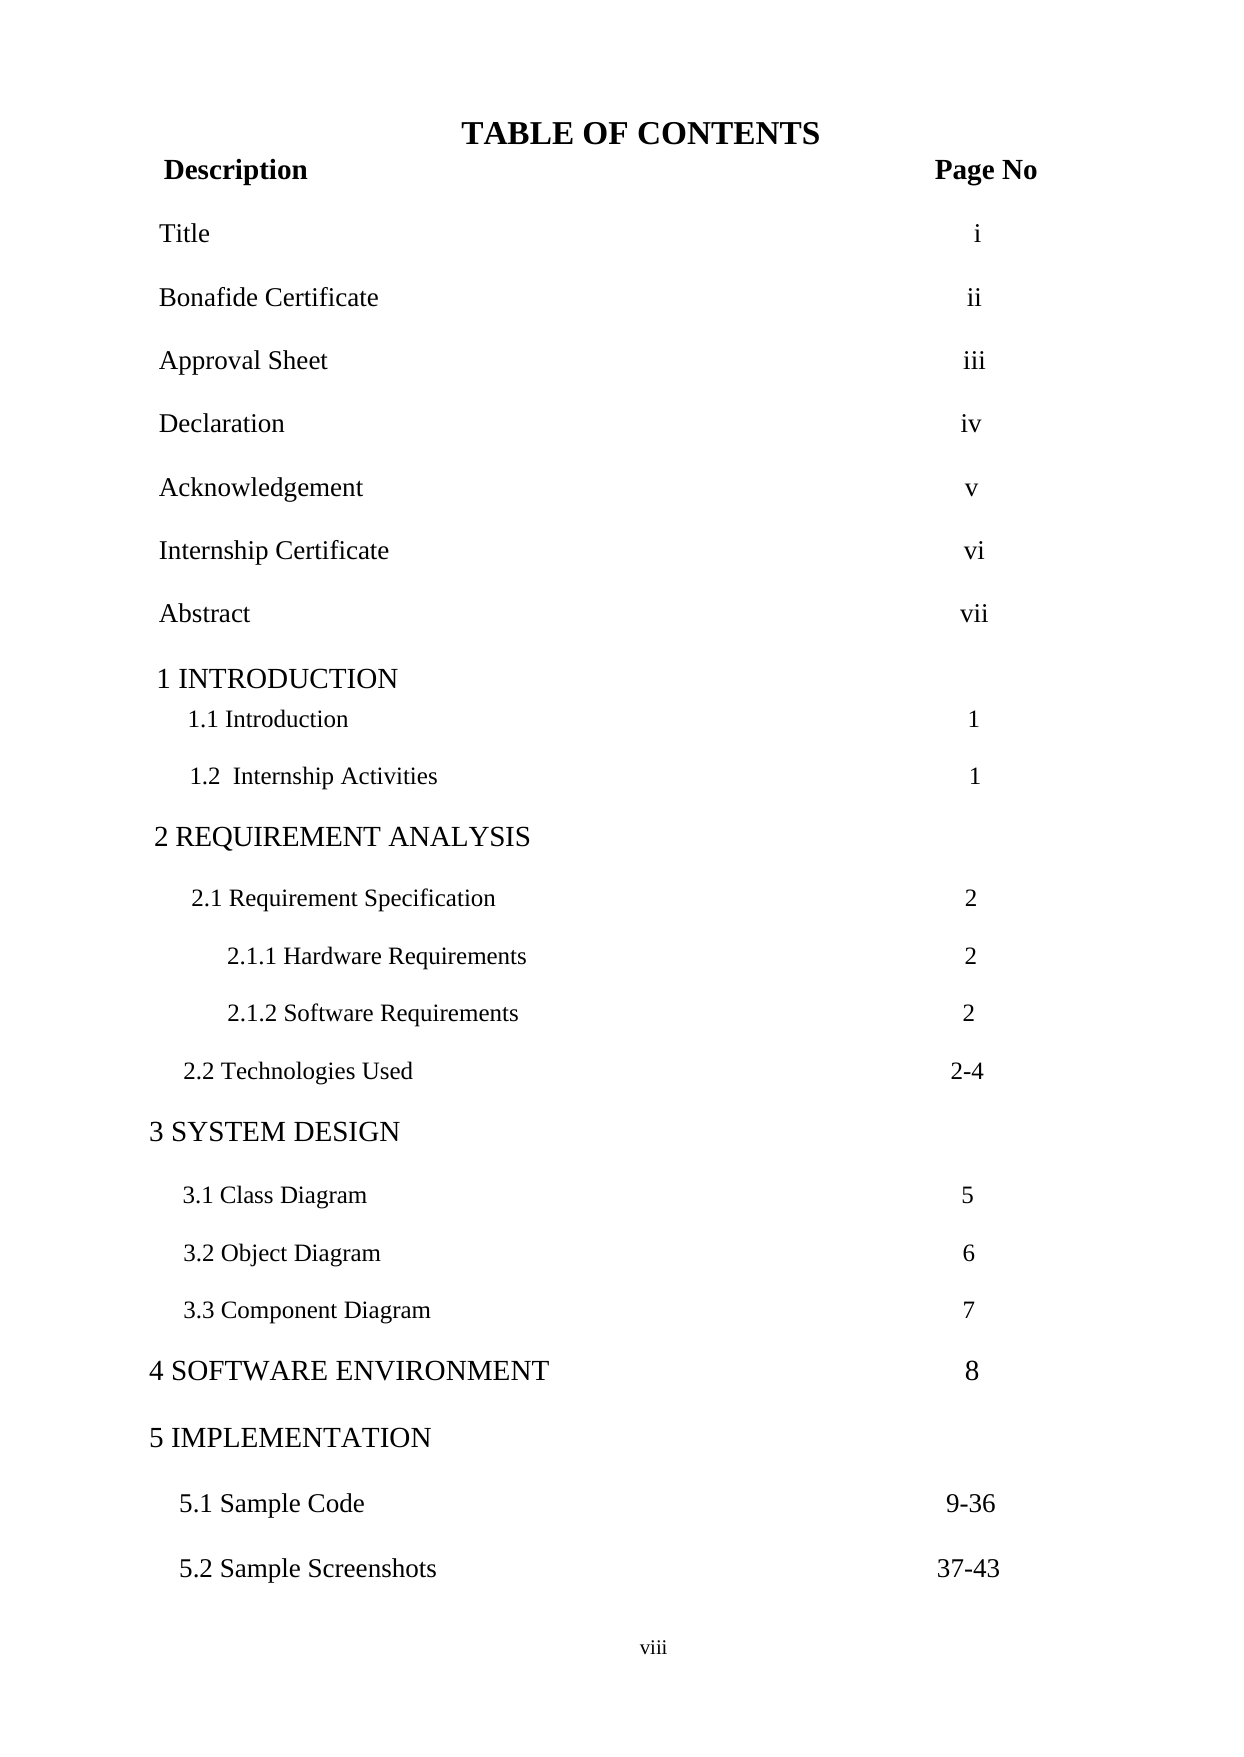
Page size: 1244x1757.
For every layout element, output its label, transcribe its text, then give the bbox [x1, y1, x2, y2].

list 4 SOFTWARE ENVIRONMENT 8 [98, 1353, 1183, 1387]
list 2.1.1 Hardware Requirements 2 [133, 941, 1183, 970]
list 3.3 Component Diagram 7 [152, 1296, 1183, 1324]
text Abstract vii [98, 598, 1183, 629]
list 2 REQUIREMENT ANALYSIS [98, 819, 1183, 852]
text Declaration iv [98, 408, 1183, 439]
list 3.1 Class Diagram 5 [152, 1181, 1183, 1209]
text Bonafide Certificate ii [98, 281, 1183, 312]
text Internship Certificate vi [98, 534, 1183, 565]
list 3 SYSTEM DESIGN [98, 1114, 1183, 1147]
list 3.2 Object Diagram 6 [152, 1238, 1183, 1267]
list 5.1 Sample Code 9-36 [98, 1488, 1183, 1519]
text 1 INTRODUCTION [98, 661, 1183, 694]
text Approval Sheet iii [98, 344, 1183, 375]
list 5 IMPLEMENTATION [98, 1420, 1183, 1454]
list Internship Activities 1 [189, 761, 1183, 790]
list 2.2 Technologies Used 2-4 [133, 1056, 1183, 1085]
text Acknowledgement v [98, 471, 1183, 502]
text Title i [98, 218, 1183, 249]
list Introduction 1 [187, 704, 1183, 733]
text TABLE OF CONTENTS [98, 113, 1183, 151]
list 2.1 Requirement Specification 2 [110, 883, 1183, 912]
list 5.2 Sample Screenshots 37-43 [98, 1552, 1183, 1583]
text Description Page No [98, 152, 1183, 185]
list 2.1.2 Software Requirements 2 [133, 998, 1183, 1027]
